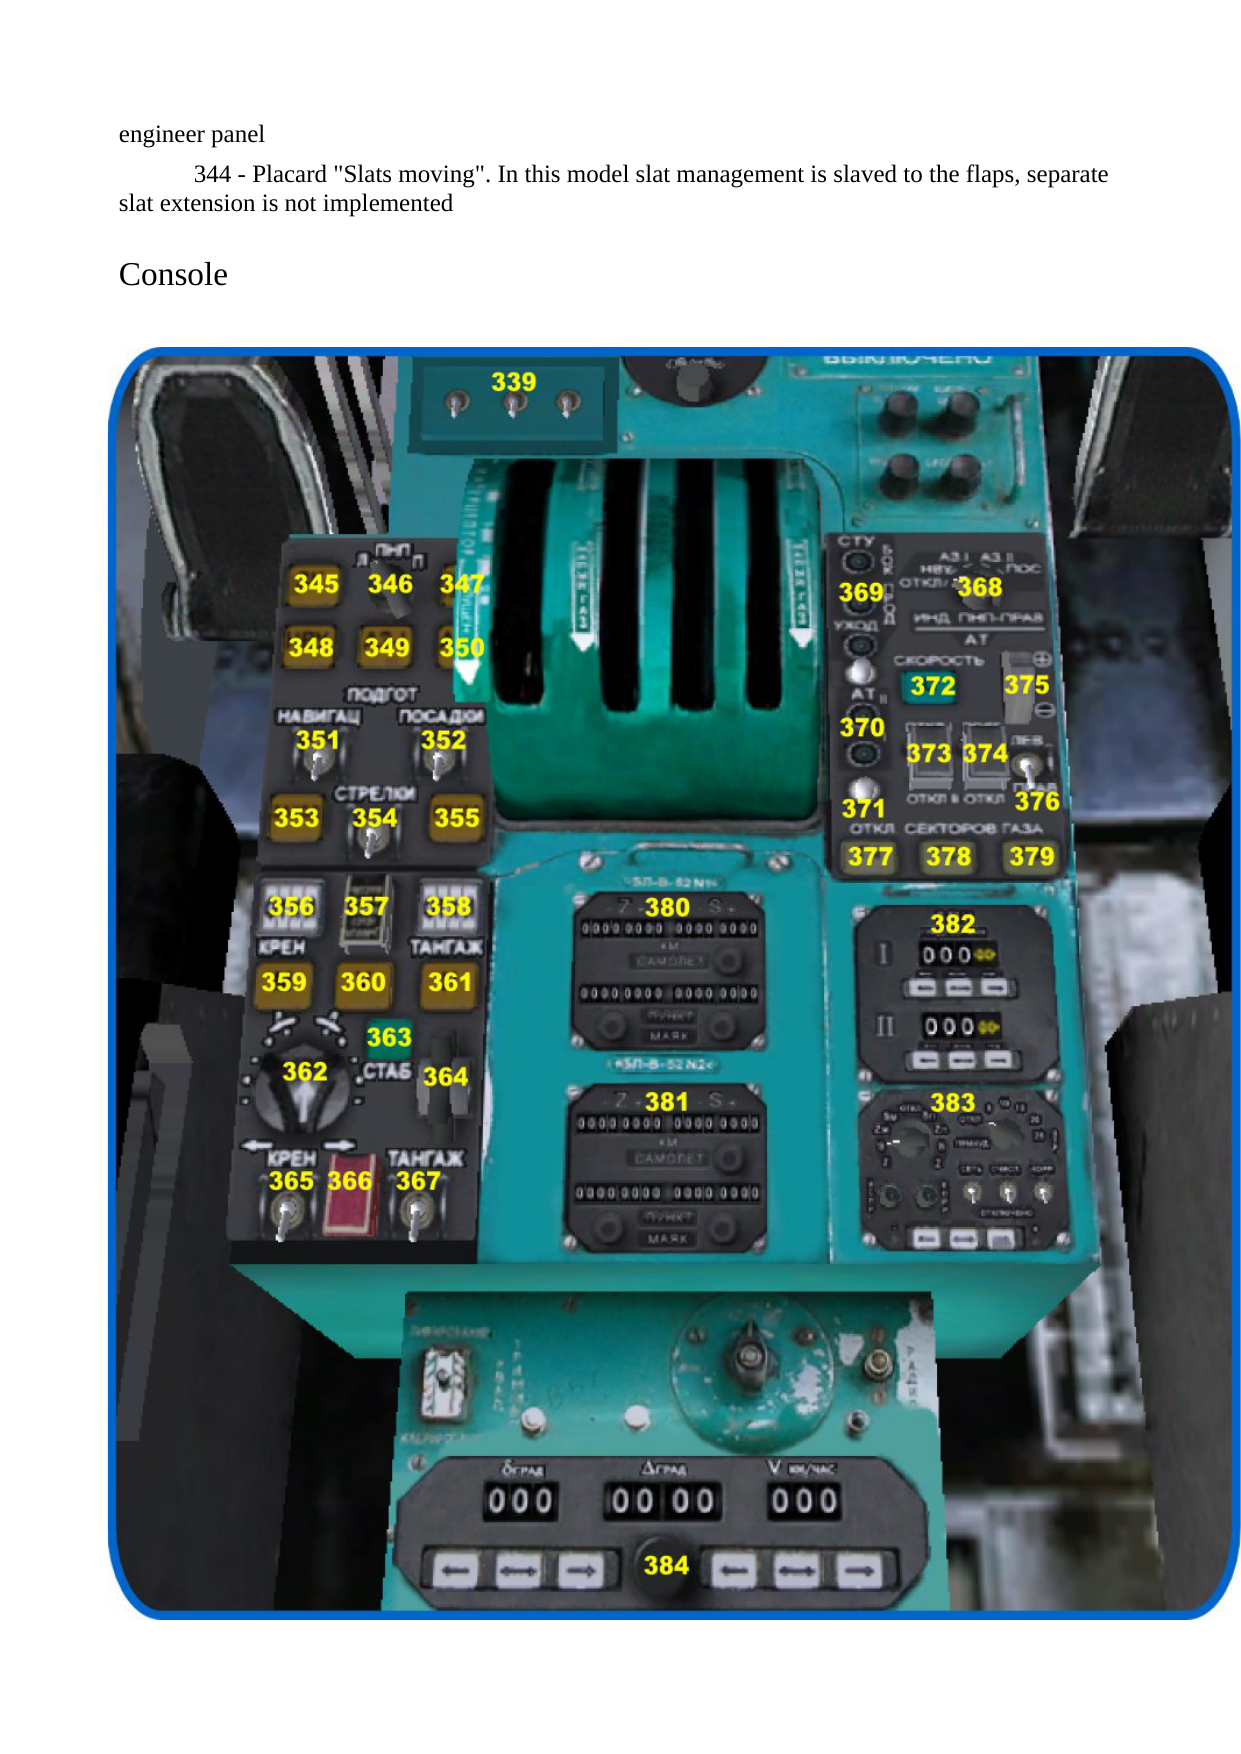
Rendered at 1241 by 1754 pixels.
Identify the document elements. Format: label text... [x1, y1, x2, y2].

picture [107, 347, 1241, 1620]
text Console [119, 254, 1122, 292]
text engineer panel [119, 119, 1122, 147]
text 344 - Placard "Slats moving". In this model slat management is slaved to the flaps, separate slat extension is not implemented [119, 159, 1122, 217]
